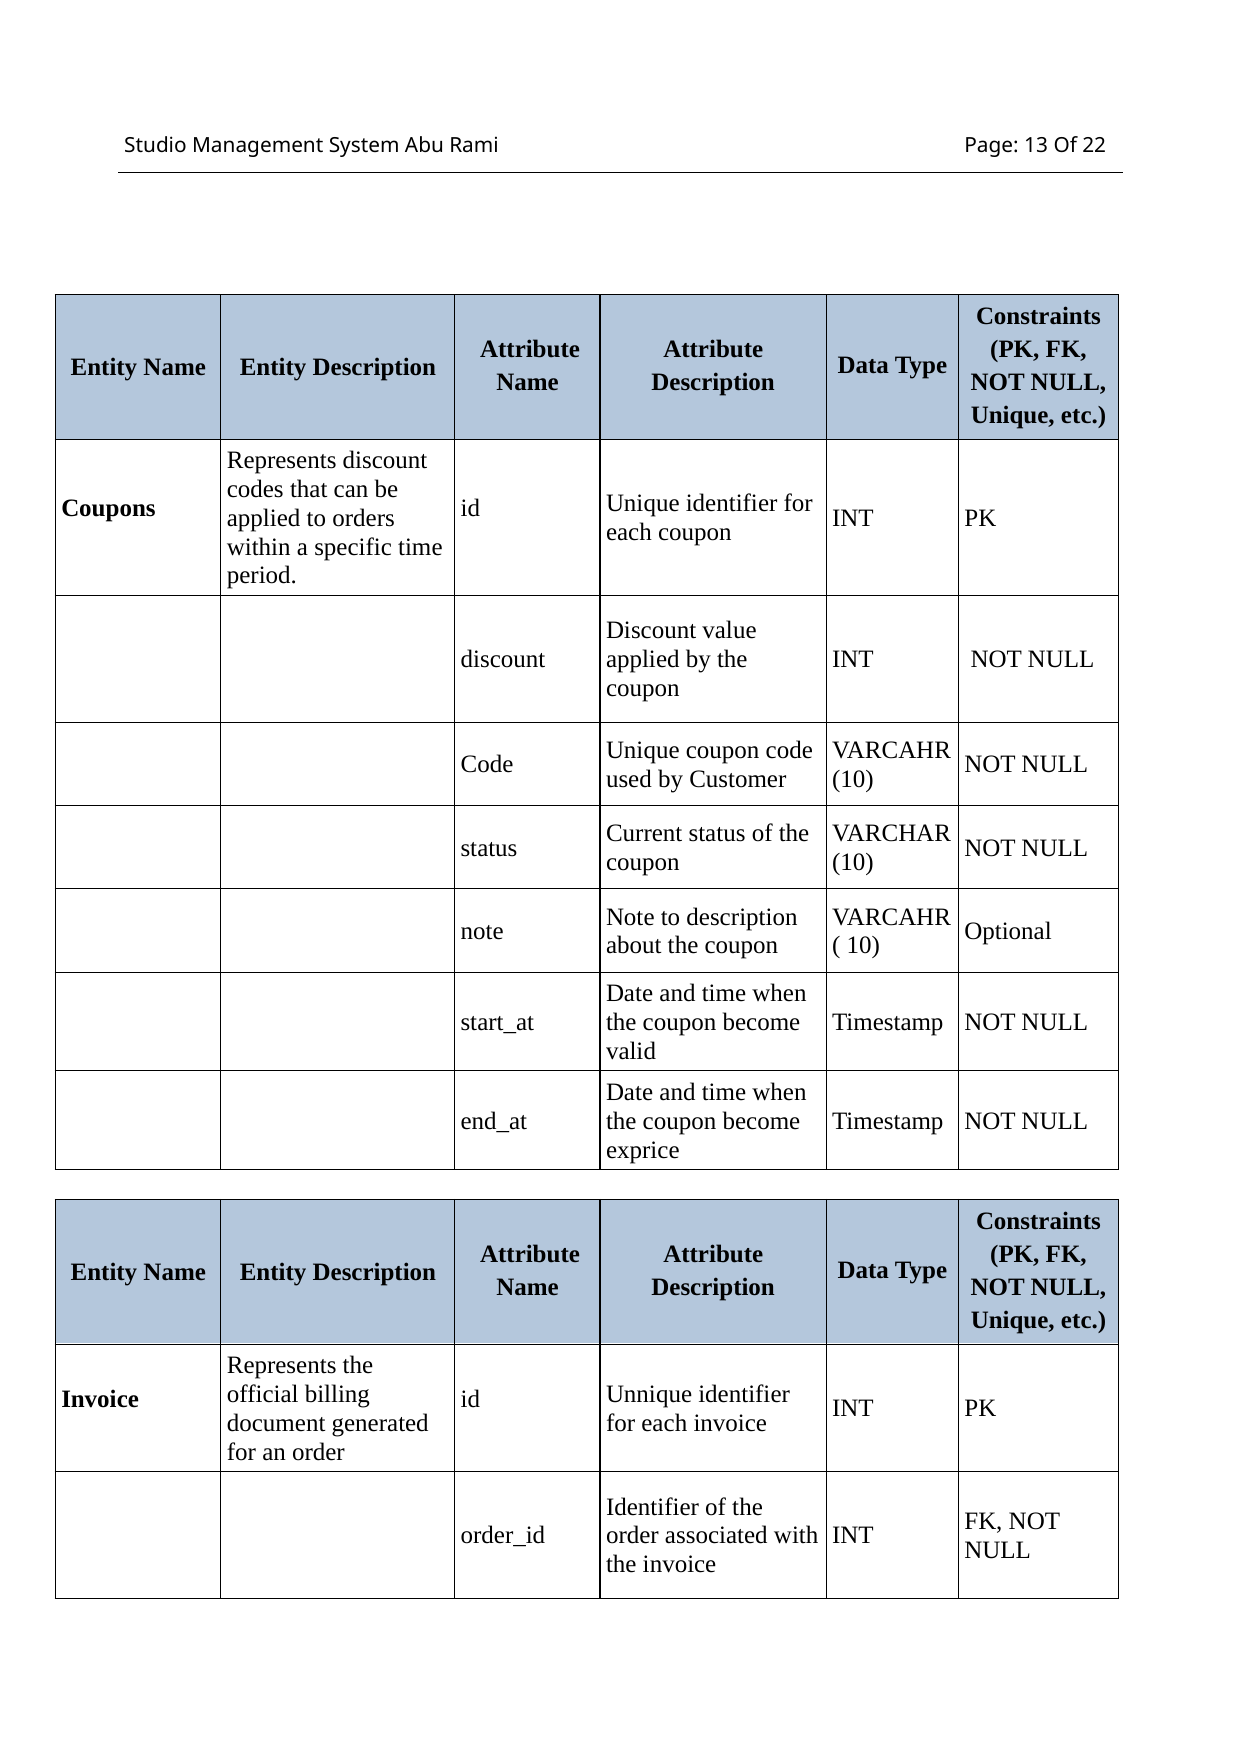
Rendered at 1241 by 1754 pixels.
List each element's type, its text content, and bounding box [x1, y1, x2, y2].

table_cell Optional [959, 889, 1118, 972]
table_cell [221, 1071, 454, 1169]
table_header Data Type [827, 295, 958, 439]
table_header Attribute Name [455, 295, 599, 439]
table_cell [56, 806, 220, 888]
table_cell Discount value applied by the coupon [601, 596, 826, 722]
table_cell Current status of the coupon [601, 806, 826, 888]
table_cell NOT NULL [959, 973, 1118, 1070]
table_cell Code [455, 723, 599, 805]
table_cell order_id [455, 1472, 599, 1598]
table_cell NOT NULL [959, 596, 1118, 722]
table_cell NOT NULL [959, 806, 1118, 888]
table_cell INT [827, 1345, 958, 1471]
table_cell [56, 973, 220, 1070]
table_cell [56, 889, 220, 972]
table_cell Date and time when the coupon become exprice [601, 1071, 826, 1169]
table_cell note [455, 889, 599, 972]
table_cell VARCAHR (10) [827, 723, 958, 805]
table_cell VARCAHR( 10) [827, 889, 958, 972]
table_cell discount [455, 596, 599, 722]
table_cell Unnique identifier for each invoice [601, 1345, 826, 1471]
table_cell [56, 1071, 220, 1169]
table_cell NOT NULL [959, 723, 1118, 805]
table_header Attribute Description [601, 1200, 826, 1343]
table_cell Represents discount codes that can be applied to orders within a specific time period. [221, 440, 454, 595]
table_cell id [455, 1345, 599, 1471]
table_cell VARCHAR(10) [827, 806, 958, 888]
table_cell Unique identifier for each coupon [601, 440, 826, 595]
table_cell [221, 596, 454, 722]
table_cell [221, 973, 454, 1070]
table_cell [56, 1472, 220, 1598]
table_header Data Type [827, 1200, 958, 1343]
table_cell status [455, 806, 599, 888]
table_header Constraints (PK, FK, NOT NULL, Unique, etc.) [959, 295, 1118, 439]
table_cell [56, 596, 220, 722]
table_cell start_at [455, 973, 599, 1070]
table_cell INT [827, 440, 958, 595]
table_cell [221, 1472, 454, 1598]
table_cell Identifier of the order associated with the invoice [601, 1472, 826, 1598]
table_cell [221, 723, 454, 805]
table_header Entity Name [56, 295, 220, 439]
table_cell [221, 889, 454, 972]
table_cell [221, 806, 454, 888]
table_header Entity Description [221, 1200, 454, 1343]
table_cell NOT NULL [959, 1071, 1118, 1169]
table_cell FK, NOT NULL [959, 1472, 1118, 1598]
table_cell Timestamp [827, 973, 958, 1070]
table_cell Date and time when the coupon become valid [601, 973, 826, 1070]
table_cell PK [959, 440, 1118, 595]
table_cell INT [827, 1472, 958, 1598]
table_header Attribute Description [601, 295, 826, 439]
table_cell [56, 723, 220, 805]
table_cell PK [959, 1345, 1118, 1471]
table_cell Coupons [56, 440, 220, 595]
table_cell Unique coupon code used by Customer [601, 723, 826, 805]
table_cell Note to description about the coupon [601, 889, 826, 972]
table_cell id [455, 440, 599, 595]
table_cell Represents the official billing document generated for an order [221, 1345, 454, 1471]
table_header Entity Name [56, 1200, 220, 1343]
table_header Entity Description [221, 295, 454, 439]
table_header Attribute Name [455, 1200, 599, 1343]
table_cell Timestamp [827, 1071, 958, 1169]
table_cell INT [827, 596, 958, 722]
table_cell Invoice [56, 1345, 220, 1471]
table_header Constraints (PK, FK, NOT NULL, Unique, etc.) [959, 1200, 1118, 1343]
table_cell end_at [455, 1071, 599, 1169]
